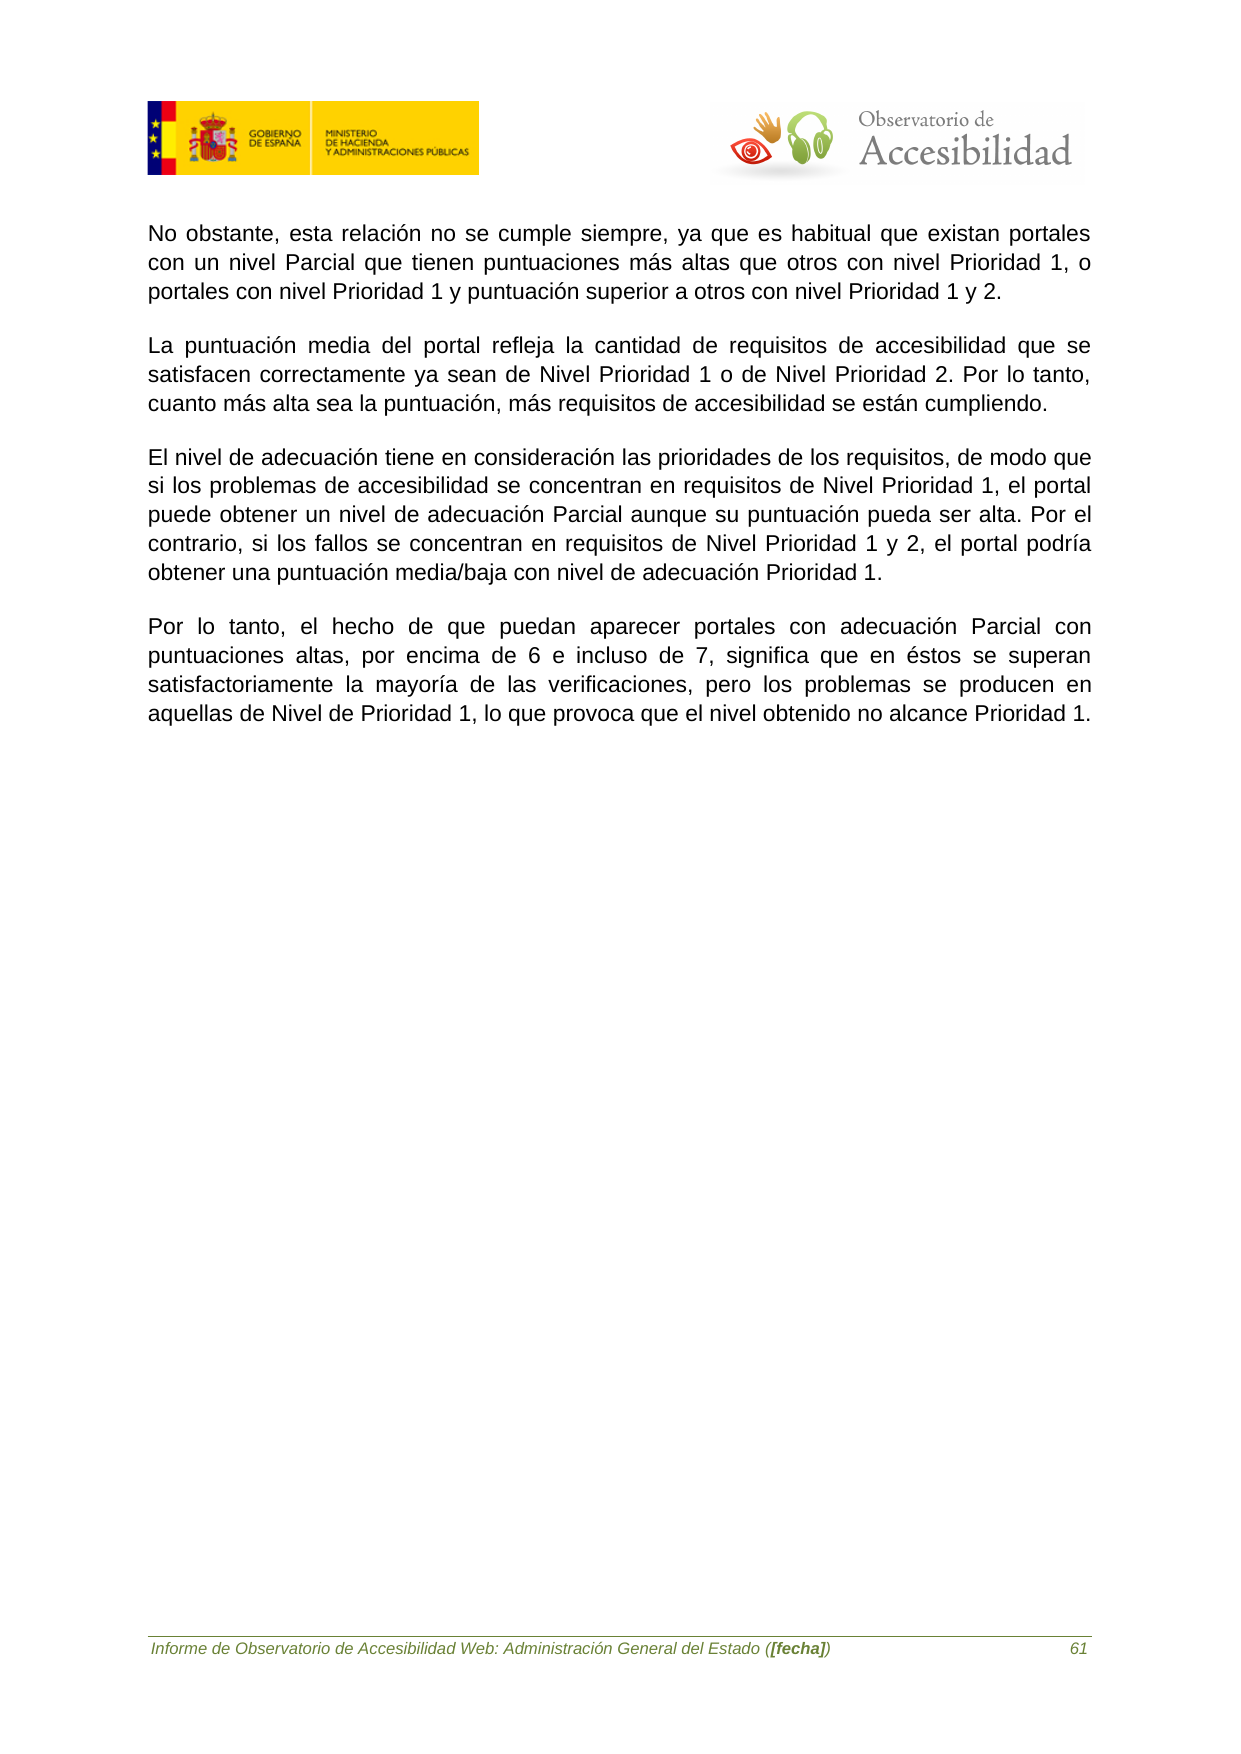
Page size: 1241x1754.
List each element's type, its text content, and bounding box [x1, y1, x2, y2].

text La puntuación media del portal refleja la cantidad de requisitos de accesibilidad que se satisfacen correctamente ya sean de Nivel Prioridad 1 o de Nivel Prioridad 2. Por lo tanto, cuanto más alta sea la puntuación, más requisitos de accesibilidad se están cumpliendo. [148, 332, 1092, 416]
picture [147, 101, 479, 175]
text No obstante, esta relación no se cumple siempre, ya que es habitual que existan portales con un nivel Parcial que tienen puntuaciones más altas que otros con nivel Prioridad 1, o portales con nivel Prioridad 1 y puntuación superior a otros con nivel Prioridad 1 y 2. [148, 220, 1092, 304]
picture [710, 102, 1086, 185]
text El nivel de adecuación tiene en consideración las prioridades de los requisitos, de modo que si los problemas de accesibilidad se concentran en requisitos de Nivel Prioridad 1, el portal puede obtener un nivel de adecuación Parcial aunque su puntuación pueda ser alta. Por el contrario, si los fallos se concentran en requisitos de Nivel Prioridad 1 y 2, el portal podría obtener una puntuación media/baja con nivel de adecuación Prioridad 1. [148, 443, 1092, 586]
text Por lo tanto, el hecho de que puedan aparecer portales con adecuación Parcial con puntuaciones altas, por encima de 6 e incluso de 7, significa que en éstos se superan satisfactoriamente la mayoría de las verificaciones, pero los problemas se producen en aquellas de Nivel de Prioridad 1, lo que provoca que el nivel obtenido no alcance Prioridad 1. [148, 613, 1092, 726]
